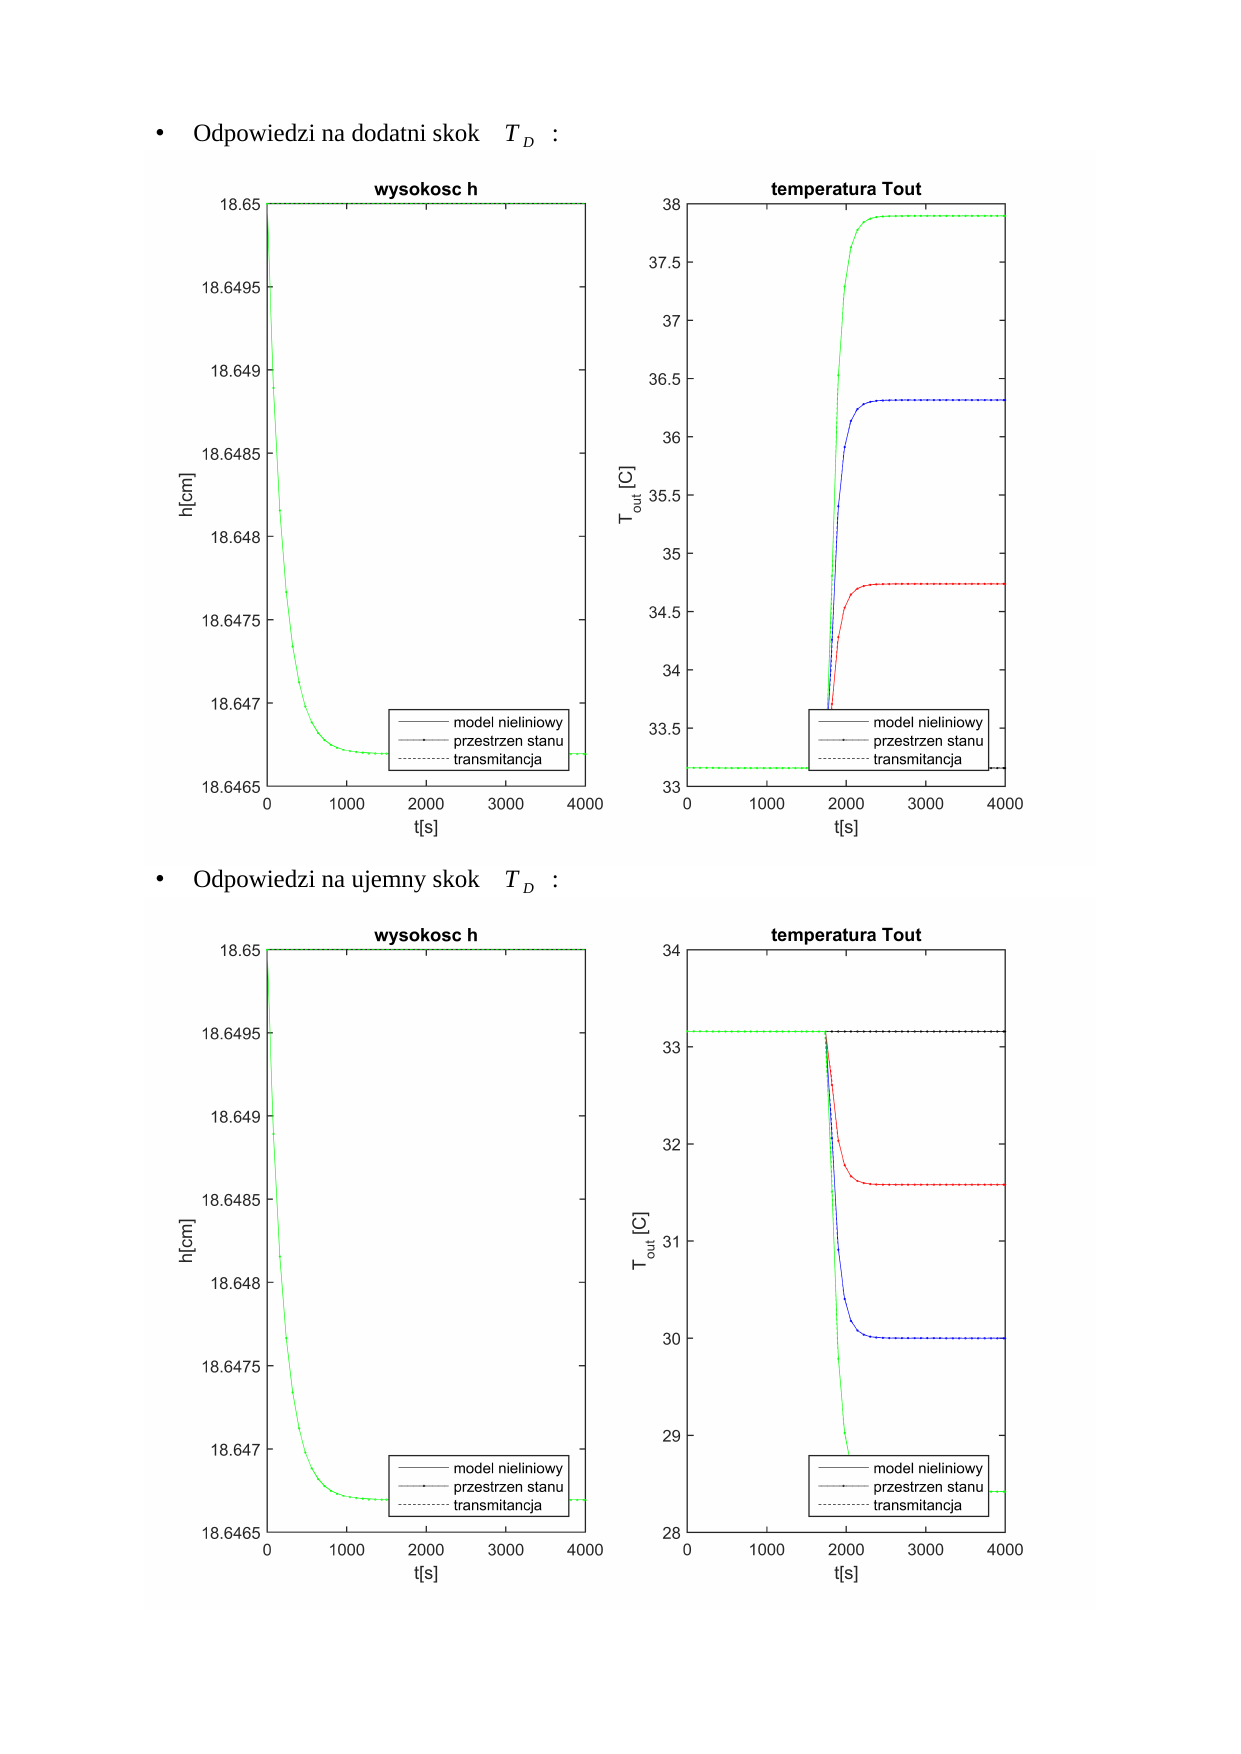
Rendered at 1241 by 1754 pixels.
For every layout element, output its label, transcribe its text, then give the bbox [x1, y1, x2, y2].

picture [143, 150, 1097, 865]
picture [143, 897, 1097, 1611]
list Odpowiedzi na ujemny skok : [156, 864, 1122, 897]
list Odpowiedzi na dodatni skok : [156, 118, 1122, 151]
